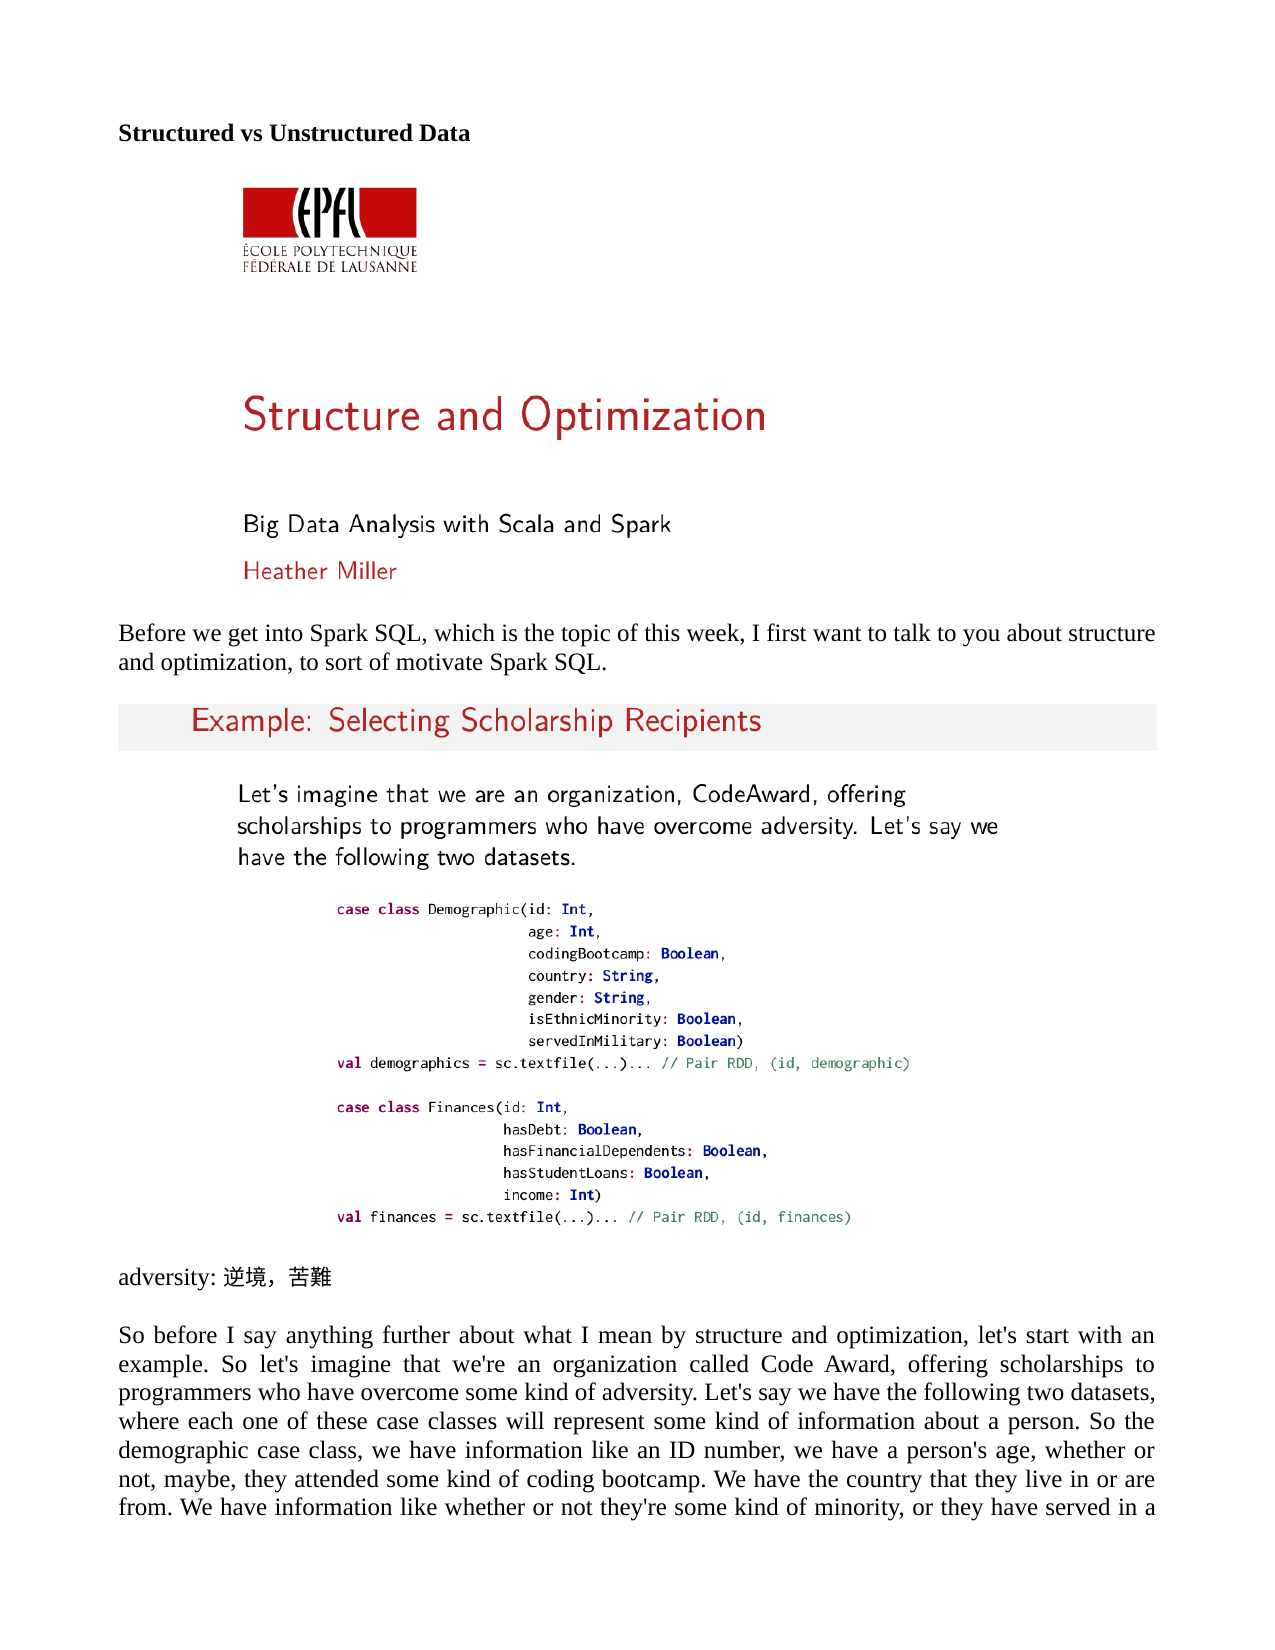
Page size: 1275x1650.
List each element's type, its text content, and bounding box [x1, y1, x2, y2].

picture [118, 175, 1157, 590]
text Before we get into Spark SQL, which is the topic of this week, I first want to talk to you about structure and optimization, to sort of motivate Spark SQL. [118, 618, 1157, 675]
text adversity: 逆境，苦難 [118, 1259, 1157, 1291]
text So before I say anything further about what I mean by structure and optimization, let's start with an example. So let's imagine that we're an organization called Code Award, offering scholarships to programmers who have overcome some kind of adversity. Let's say we have the following two datasets, where each one of these case classes will represent some kind of information about a person. So the demographic case class, we have information like an ID number, we have a person's age, whether or not, maybe, they attended some kind of coding bootcamp. We have the country that they live in or are from. We have information like whether or not they're some kind of minority, or they have served in a [118, 1320, 1157, 1521]
text Structured vs Unstructured Data [118, 118, 1157, 147]
picture [118, 704, 1157, 1231]
